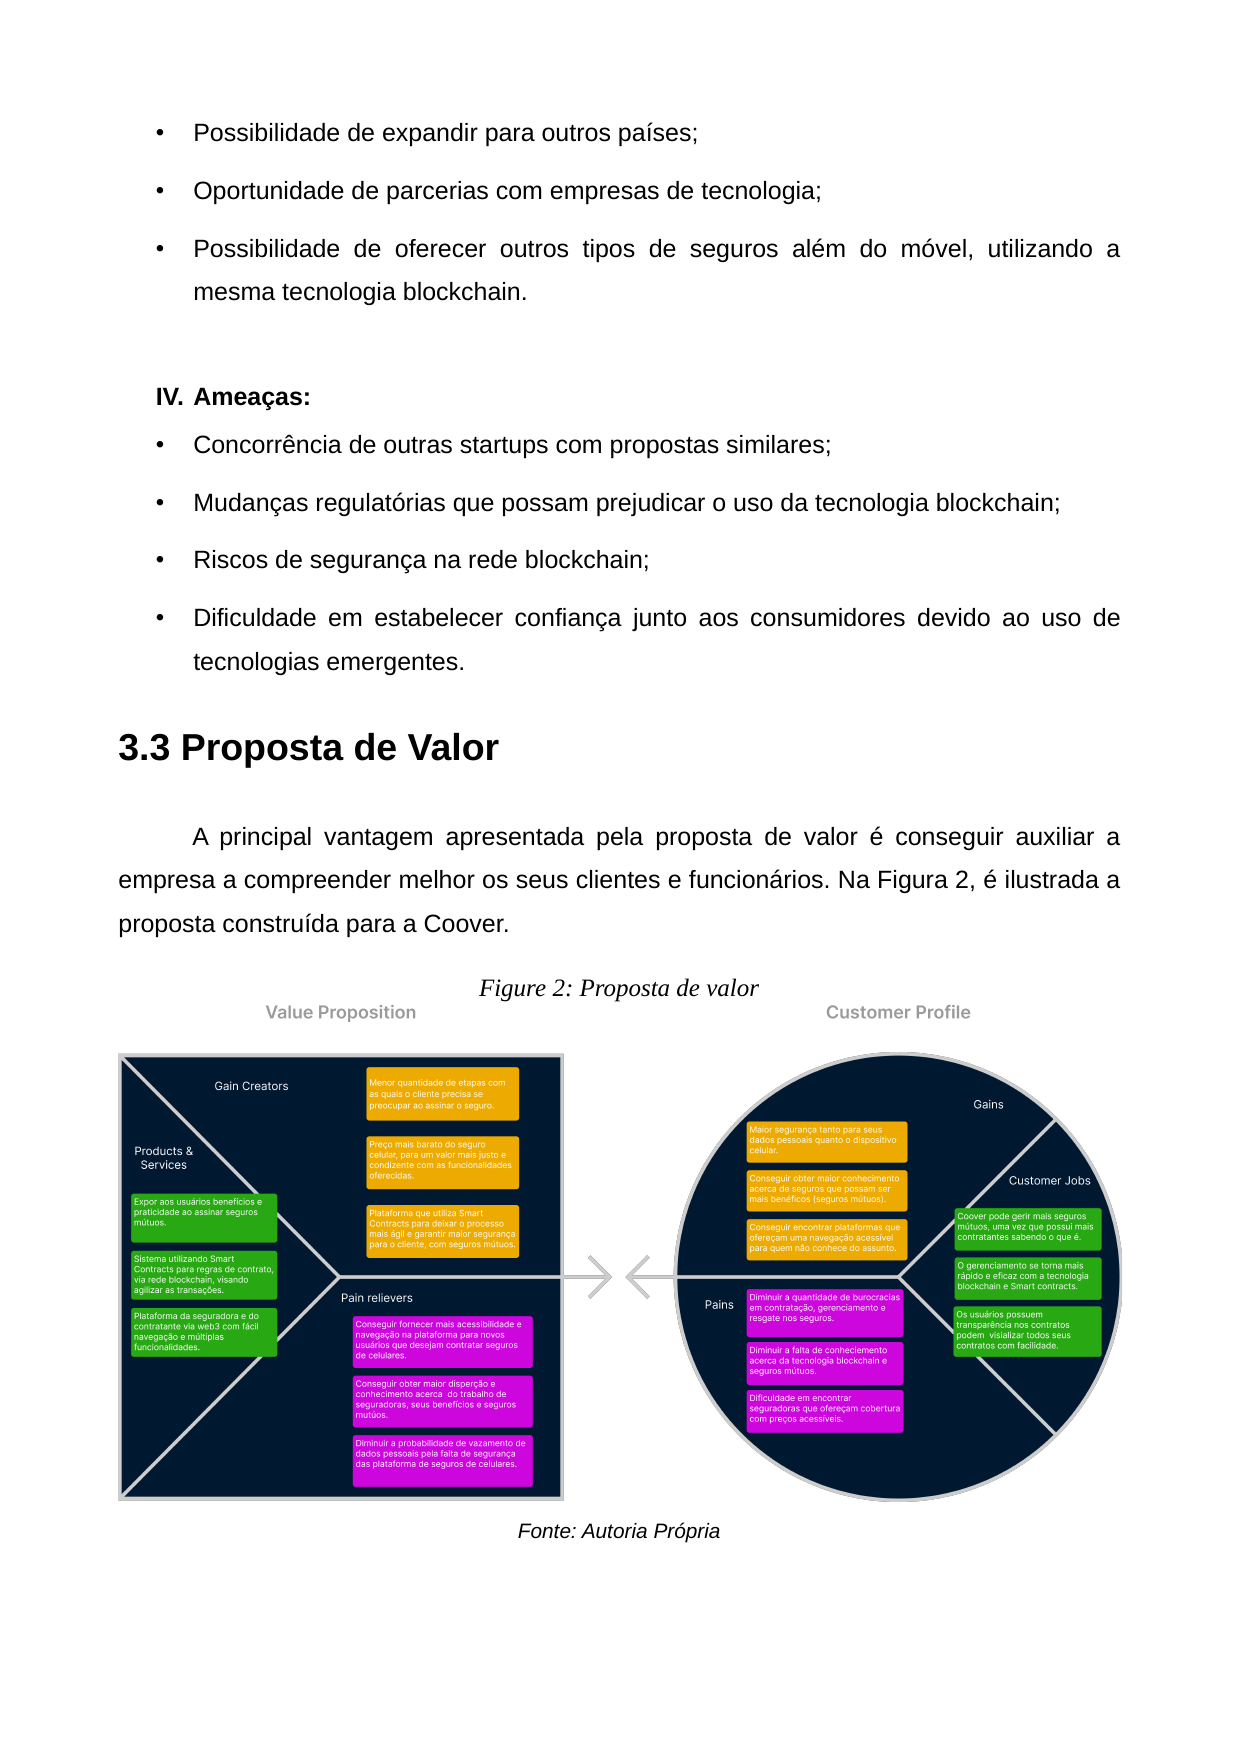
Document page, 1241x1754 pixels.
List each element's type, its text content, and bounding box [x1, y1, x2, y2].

list Dificuldade em estabelecer confiança junto aos consumidores devido ao uso de tecnologias emergentes. [156, 603, 1122, 675]
text Fonte: Autoria Própria [107, 1002, 1133, 1543]
list Oportunidade de parcerias com empresas de tecnologia; [156, 176, 1122, 205]
text Figure 2: Proposta de valor [107, 973, 1133, 1002]
text [107, 960, 1133, 973]
list Possibilidade de oferecer outros tipos de seguros além do móvel, utilizando a mesma tecnologia blockchain. [156, 234, 1122, 306]
list Mudanças regulatórias que possam prejudicar o uso da tecnologia blockchain; [156, 488, 1122, 517]
list Possibilidade de expandir para outros países; [156, 118, 1122, 147]
list Ameaças: [156, 382, 1122, 411]
list Concorrência de outras startups com propostas similares; [156, 430, 1122, 459]
picture [118, 1001, 1123, 1502]
subtitle 3.3 Proposta de Valor [118, 725, 1122, 768]
text A principal vantagem apresentada pela proposta de valor é conseguir auxiliar a empresa a compreender melhor os seus clientes e funcionários. Na Figura 2, é ilustrada a proposta construída para a Coover. [118, 822, 1122, 937]
list Riscos de segurança na rede blockchain; [156, 546, 1122, 574]
